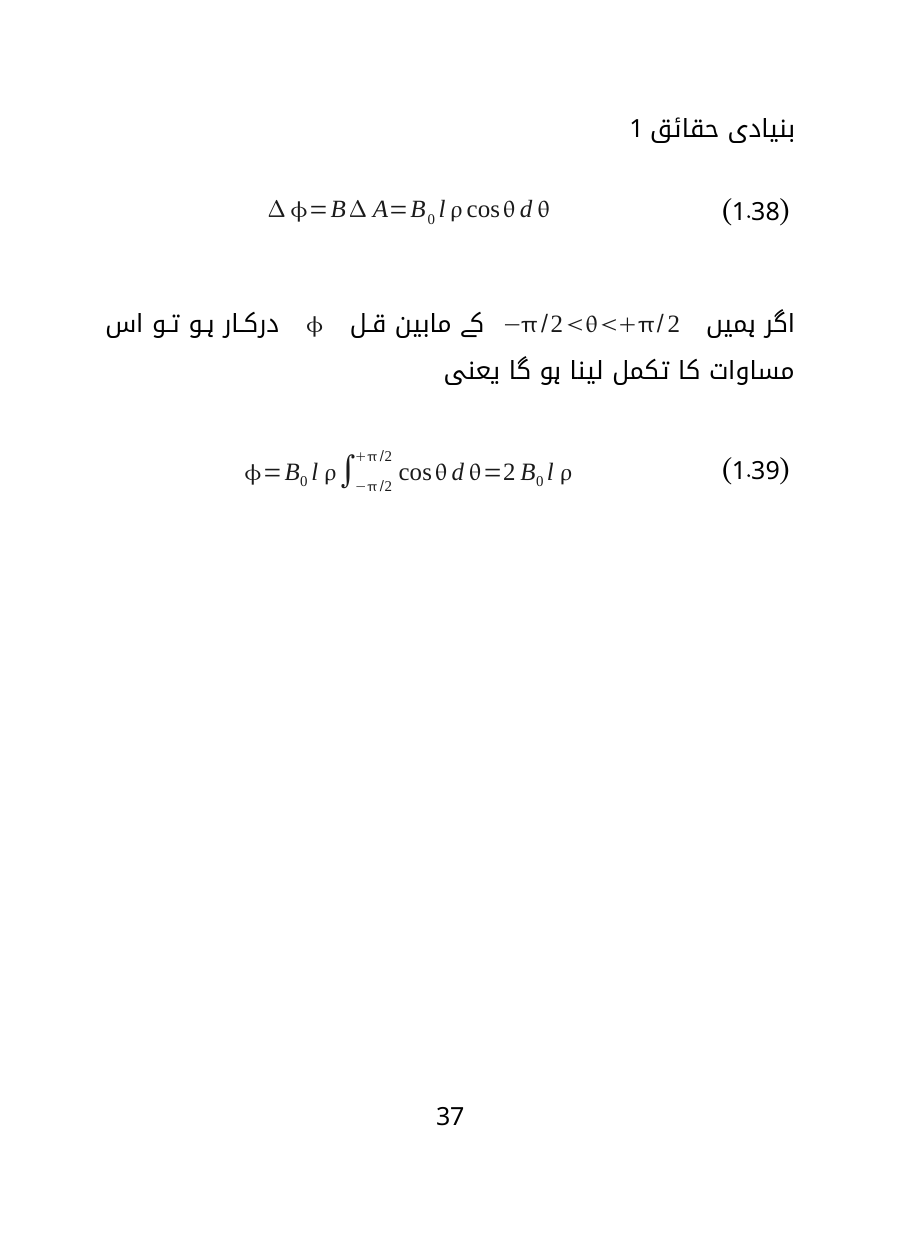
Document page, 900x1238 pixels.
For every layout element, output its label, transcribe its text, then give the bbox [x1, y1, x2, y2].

table_header (1.39) [703, 442, 795, 513]
table_header [105, 442, 703, 513]
text اگر ہمیں کے مابین قل درکار ہو تو اس مساوات کا تکمل لینا ہو گا یعنی [105, 300, 795, 395]
table_header (1.38) [705, 183, 795, 254]
table_header [105, 183, 705, 254]
